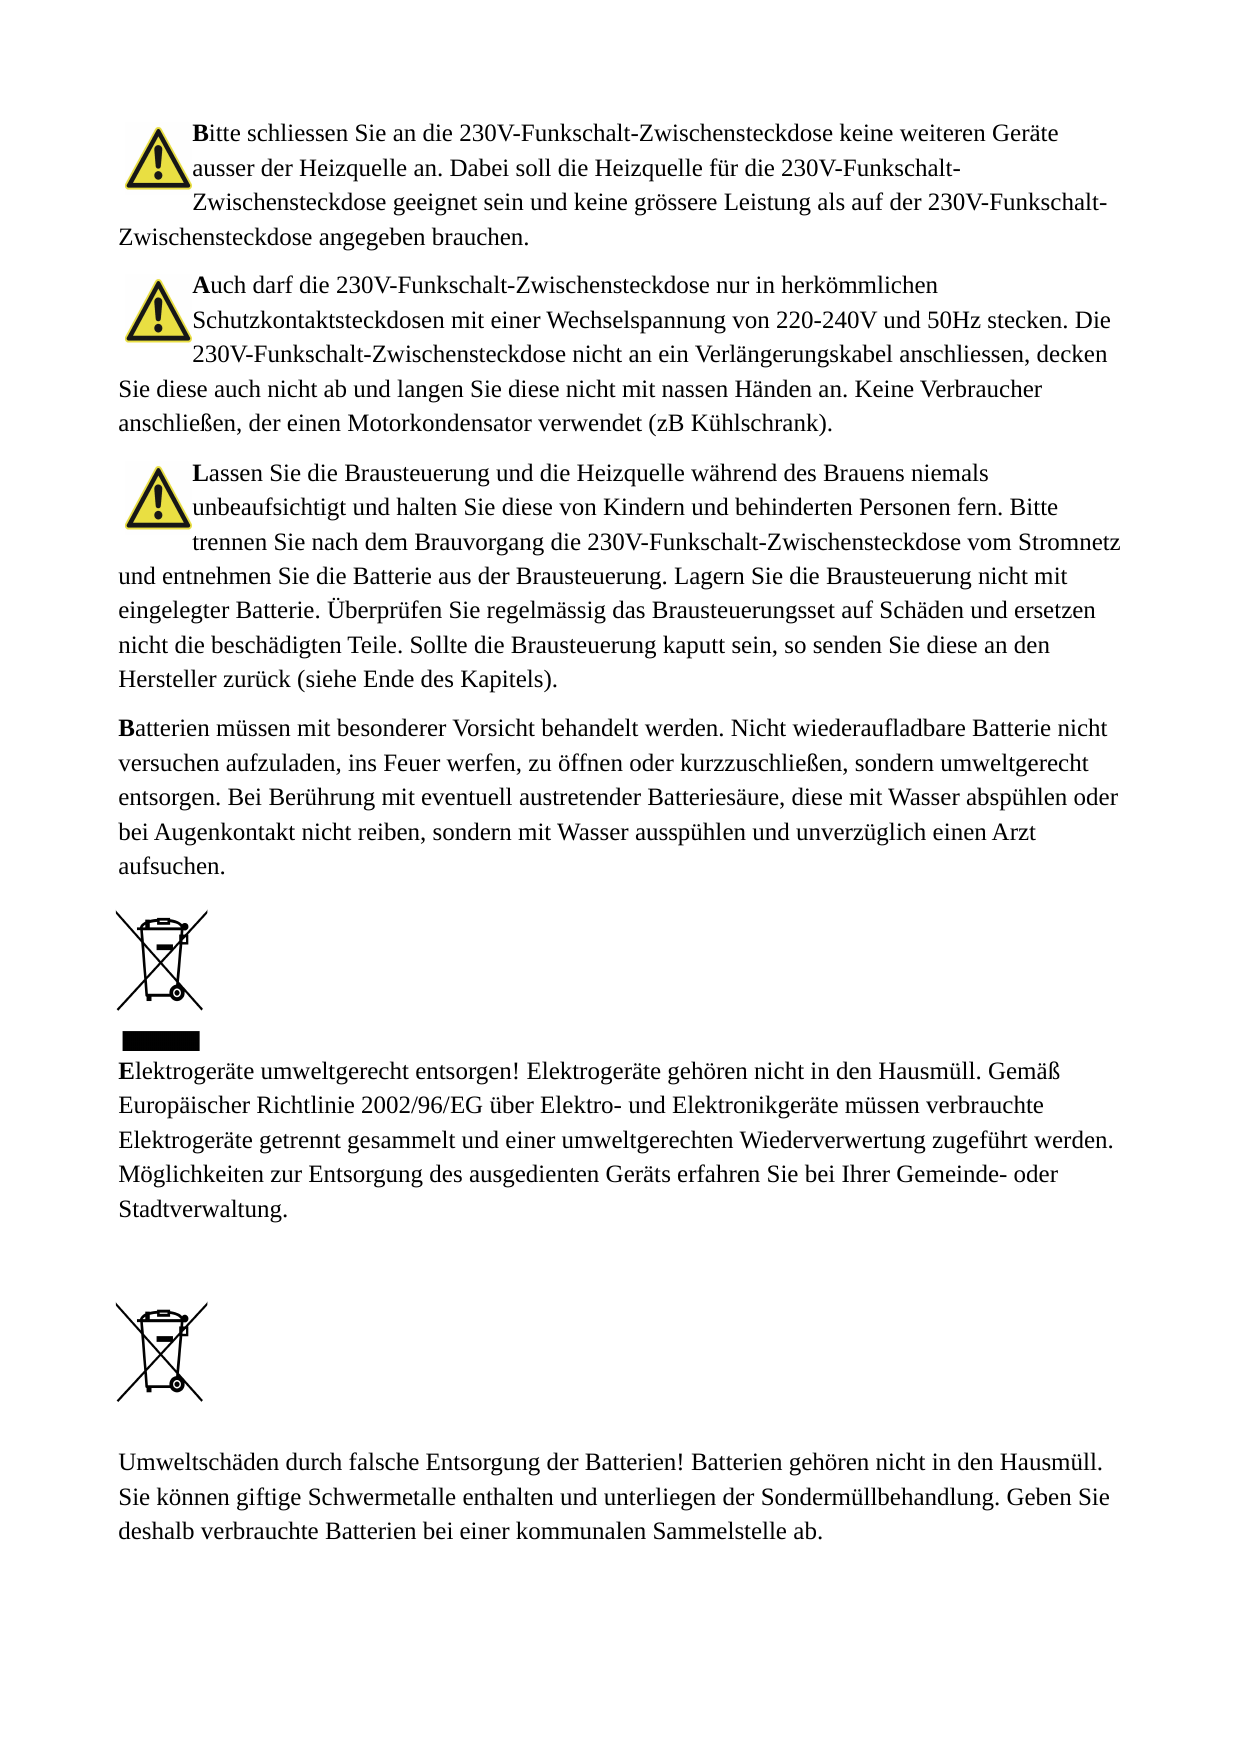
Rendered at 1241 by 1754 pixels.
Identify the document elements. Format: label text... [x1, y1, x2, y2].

picture [124, 461, 193, 535]
text Elektrogeräte umweltgerecht entsorgen! Elektrogeräte gehören nicht in den Hausmüll. Gemäß Europäischer Richtlinie 2002/96/EG über Elektro- und Elektronikgeräte müssen verbrauchte Elektrogeräte getrennt gesammelt und einer umweltgerechten Wiederverwertung zugeführt werden. Möglichkeiten zur Entsorgung des ausgedienten Geräts erfahren Sie bei Ihrer Gemeinde- oder Stadtverwaltung. [118, 901, 1122, 1223]
picture [115, 1301, 208, 1442]
text Batterien müssen mit besonderer Vorsicht behandelt werden. Nicht wiederaufladbare Batterie nicht versuchen aufzuladen, ins Feuer werfen, zu öffnen oder kurzzuschließen, sondern umweltgerecht entsorgen. Bei Berührung mit eventuell austretender Batteriesäure, diese mit Wasser abspühlen oder bei Augenkontakt nicht reiben, sondern mit Wasser ausspühlen und unverzüglich einen Arzt aufsuchen. [118, 713, 1122, 880]
text Umweltschäden durch falsche Entsorgung der Batterien! Batterien gehören nicht in den Hausmüll. Sie können giftige Schwermetalle enthalten und unterliegen der Sondermüllbehandlung. Geben Sie deshalb verbrauchte Batterien bei einer kommunalen Sammelstelle ab. [118, 1292, 1122, 1545]
text Bitte schliessen Sie an die 230V-Funkschalt-Zwischensteckdose keine weiteren Geräte ausser der Heizquelle an. Dabei soll die Heizquelle für die 230V-Funkschalt-Zwischensteckdose geeignet sein und keine grössere Leistung als auf der 230V-Funkschalt-Zwischensteckdose angegeben brauchen. [118, 118, 1122, 250]
picture [115, 909, 208, 1051]
picture [124, 274, 193, 348]
text Auch darf die 230V-Funkschalt-Zwischensteckdose nur in herkömmlichen Schutzkontaktsteckdosen mit einer Wechselspannung von 220-240V und 50Hz stecken. Die 230V-Funkschalt-Zwischensteckdose nicht an ein Verlängerungskabel anschliessen, decken Sie diese auch nicht ab und langen Sie diese nicht mit nassen Händen an. Keine Verbraucher anschließen, der einen Motorkondensator verwendet (zB Kühlschrank). [118, 271, 1122, 437]
text Lassen Sie die Brausteuerung und die Heizquelle während des Brauens niemals unbeaufsichtigt und halten Sie diese von Kindern und behinderten Personen fern. Bitte trennen Sie nach dem Brauvorgang die 230V-Funkschalt-Zwischensteckdose vom Stromnetz und entnehmen Sie die Batterie aus der Brausteuerung. Lagern Sie die Brausteuerung nicht mit eingelegter Batterie. Überprüfen Sie regelmässig das Brausteuerungsset auf Schäden und ersetzen nicht die beschädigten Teile. Sollte die Brausteuerung kaputt sein, so senden Sie diese an den Hersteller zurück (siehe Ende des Kapitels). [118, 458, 1122, 693]
picture [124, 122, 193, 195]
